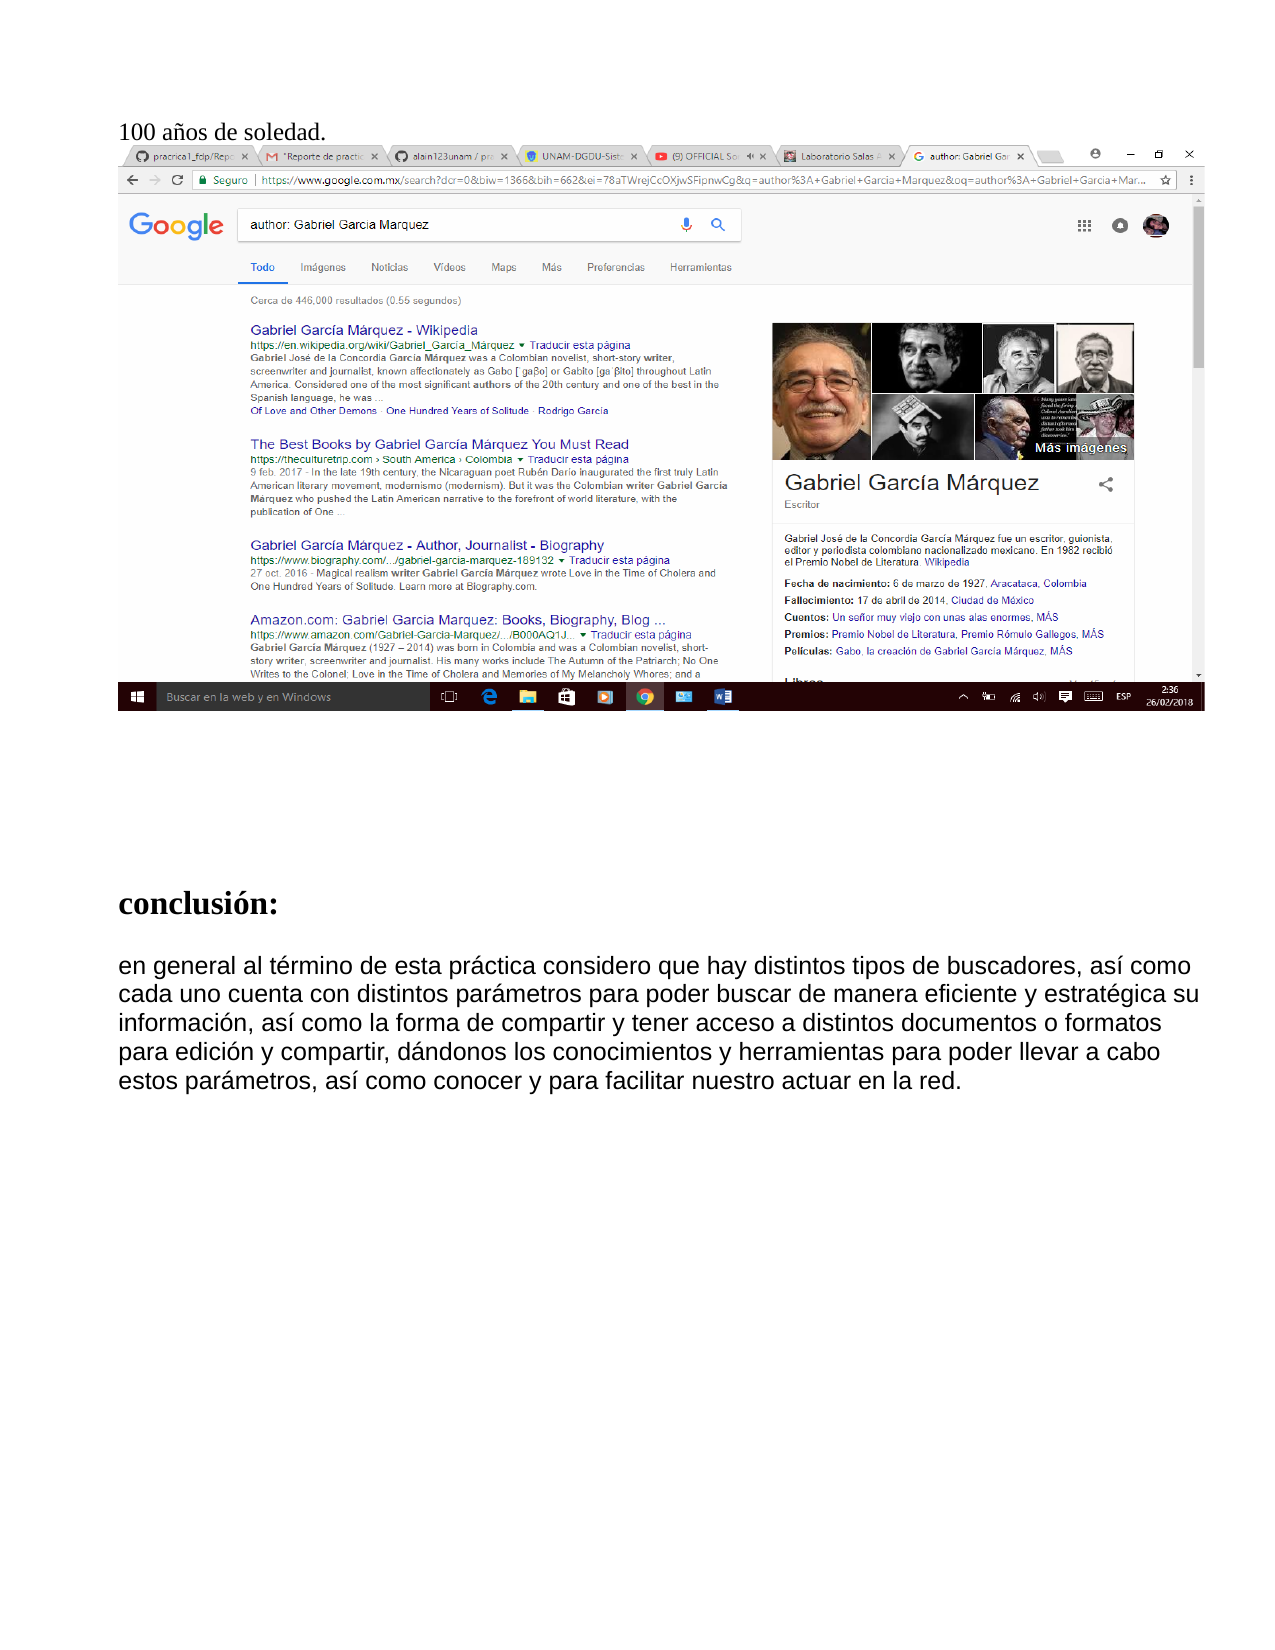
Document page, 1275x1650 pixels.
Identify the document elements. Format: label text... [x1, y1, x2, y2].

text en general al término de esta práctica considero que hay distintos tipos de buscadores, así como cada uno cuenta con distintos parámetros para poder buscar de manera eficiente y estratégica su información, así como la forma de compartir y tener acceso a distintos documentos o formatos para edición y compartir, dándonos los conocimientos y herramientas para poder llevar a cabo estos parámetros, así como conocer y para facilitar nuestro actuar en la red. [118, 951, 1205, 1094]
text conclusión: [118, 883, 1205, 922]
text 100 años de soledad. [118, 117, 1205, 145]
